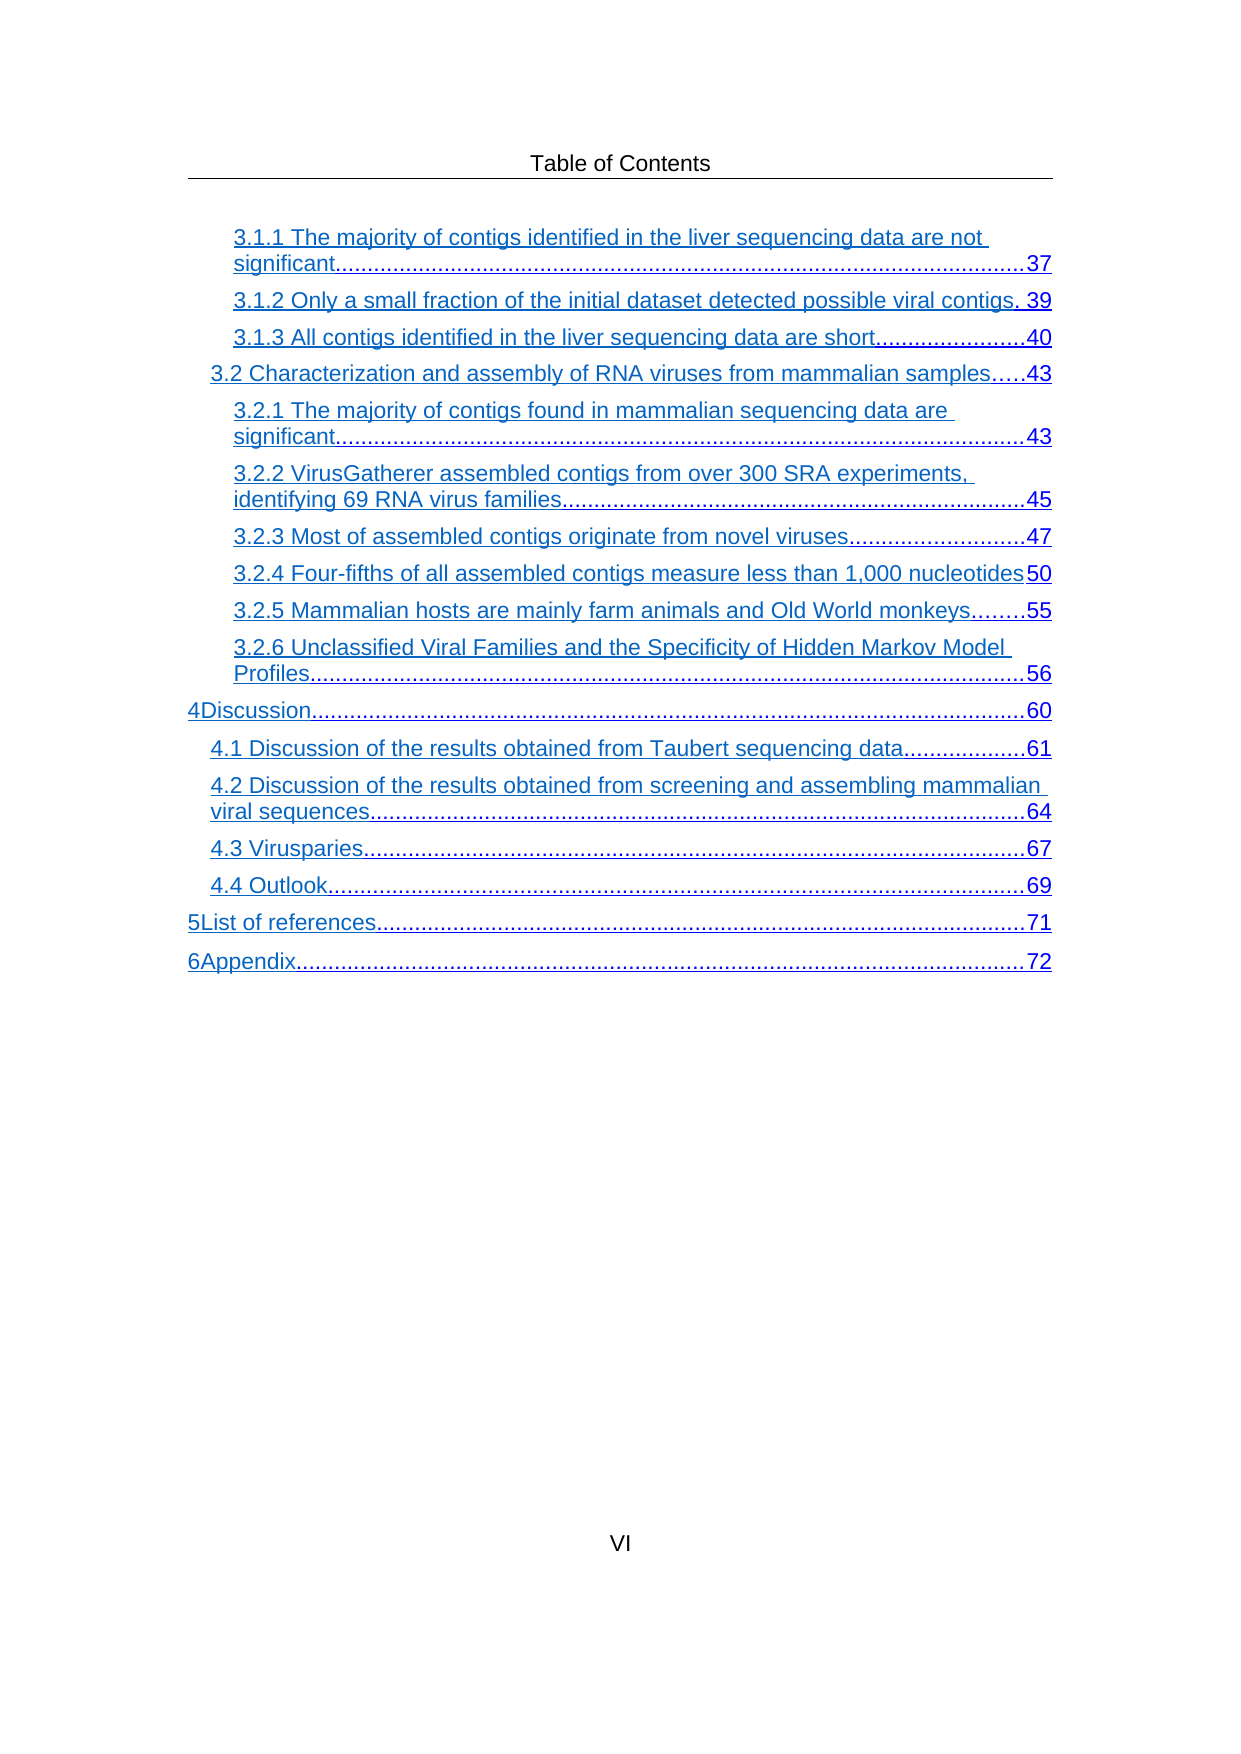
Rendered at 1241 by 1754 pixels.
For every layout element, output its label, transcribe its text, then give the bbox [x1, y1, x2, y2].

text 3.2.3 Most of assembled contigs originate from novel viruses 47 [233, 523, 1053, 549]
text 3.2.5 Mammalian hosts are mainly farm animals and Old World monkeys 55 [233, 597, 1053, 623]
text 3.2.4 Four-fifths of all assembled contigs measure less than 1,000 nucleotides 50 [233, 560, 1053, 586]
text 3.1.3 All contigs identified in the liver sequencing data are short 40 [233, 323, 1053, 350]
text 5 List of references 71 [187, 908, 1053, 937]
text 3.2.1 The majority of contigs found in mammalian sequencing data are significant 43 [233, 397, 1053, 450]
text 4 Discussion 60 [187, 697, 1053, 725]
text 4.1 Discussion of the results obtained from Taubert sequencing data 61 [210, 735, 1053, 761]
text 6 Appendix 72 [187, 947, 1053, 975]
text 4.4 Outlook 69 [210, 872, 1053, 898]
text 3.2.2 VirusGatherer assembled contigs from over 300 SRA experiments, identifying 69 RNA virus families 45 [233, 460, 1053, 513]
text 3.1.2 Only a small fraction of the initial dataset detected possible viral contigs 39 [233, 287, 1053, 313]
text 4.3 Virusparies 67 [210, 835, 1053, 861]
text 3.1.1 The majority of contigs identified in the liver sequencing data are not significant 37 [233, 223, 1053, 276]
text 3.2 Characterization and assembly of RNA viruses from mammalian samples 43 [210, 360, 1053, 387]
text 4.2 Discussion of the results obtained from screening and assembling mammalian viral sequences 64 [210, 772, 1053, 824]
text 3.2.6 Unclassified Viral Families and the Specificity of Hidden Markov Model Profiles 56 [233, 633, 1053, 686]
